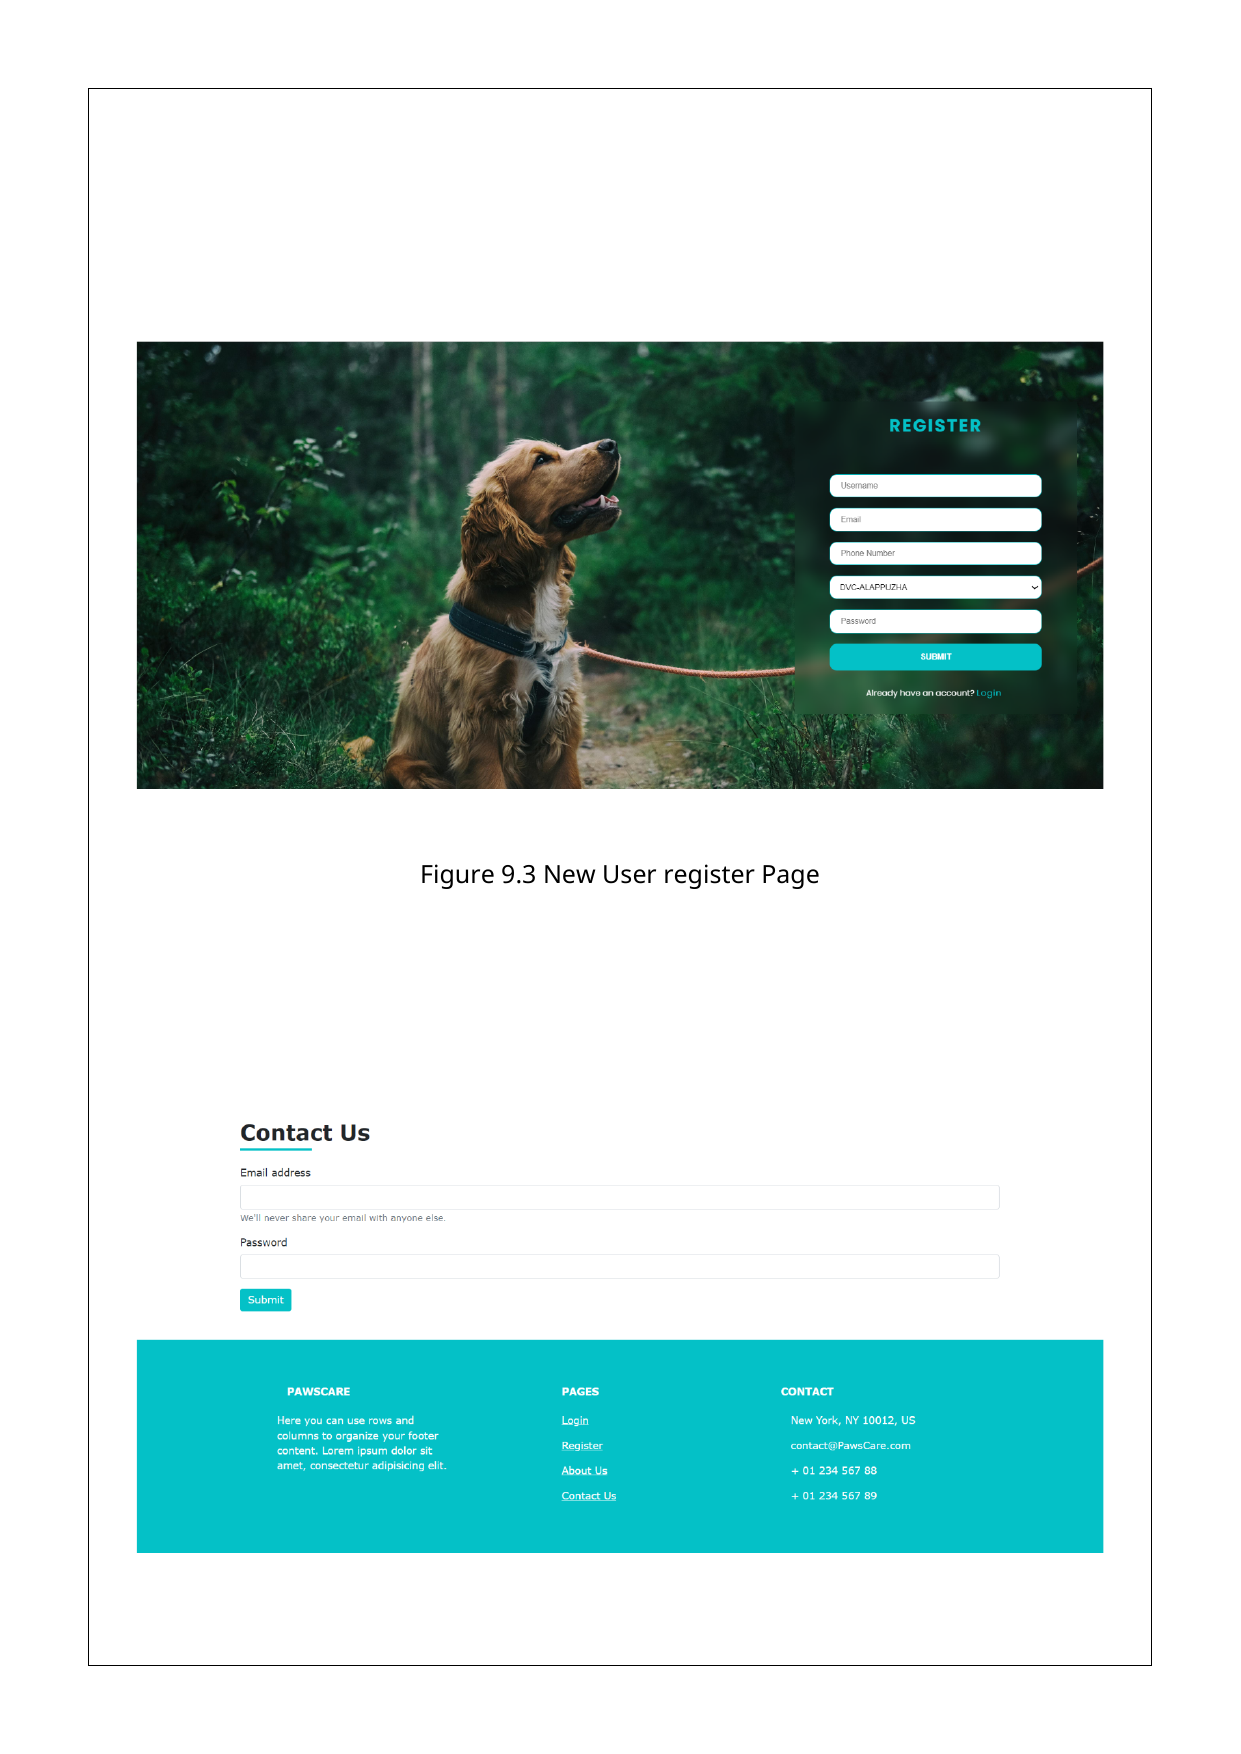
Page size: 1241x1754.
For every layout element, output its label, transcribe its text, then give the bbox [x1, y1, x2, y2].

text Figure 9.3 New User register Page [137, 857, 1103, 891]
